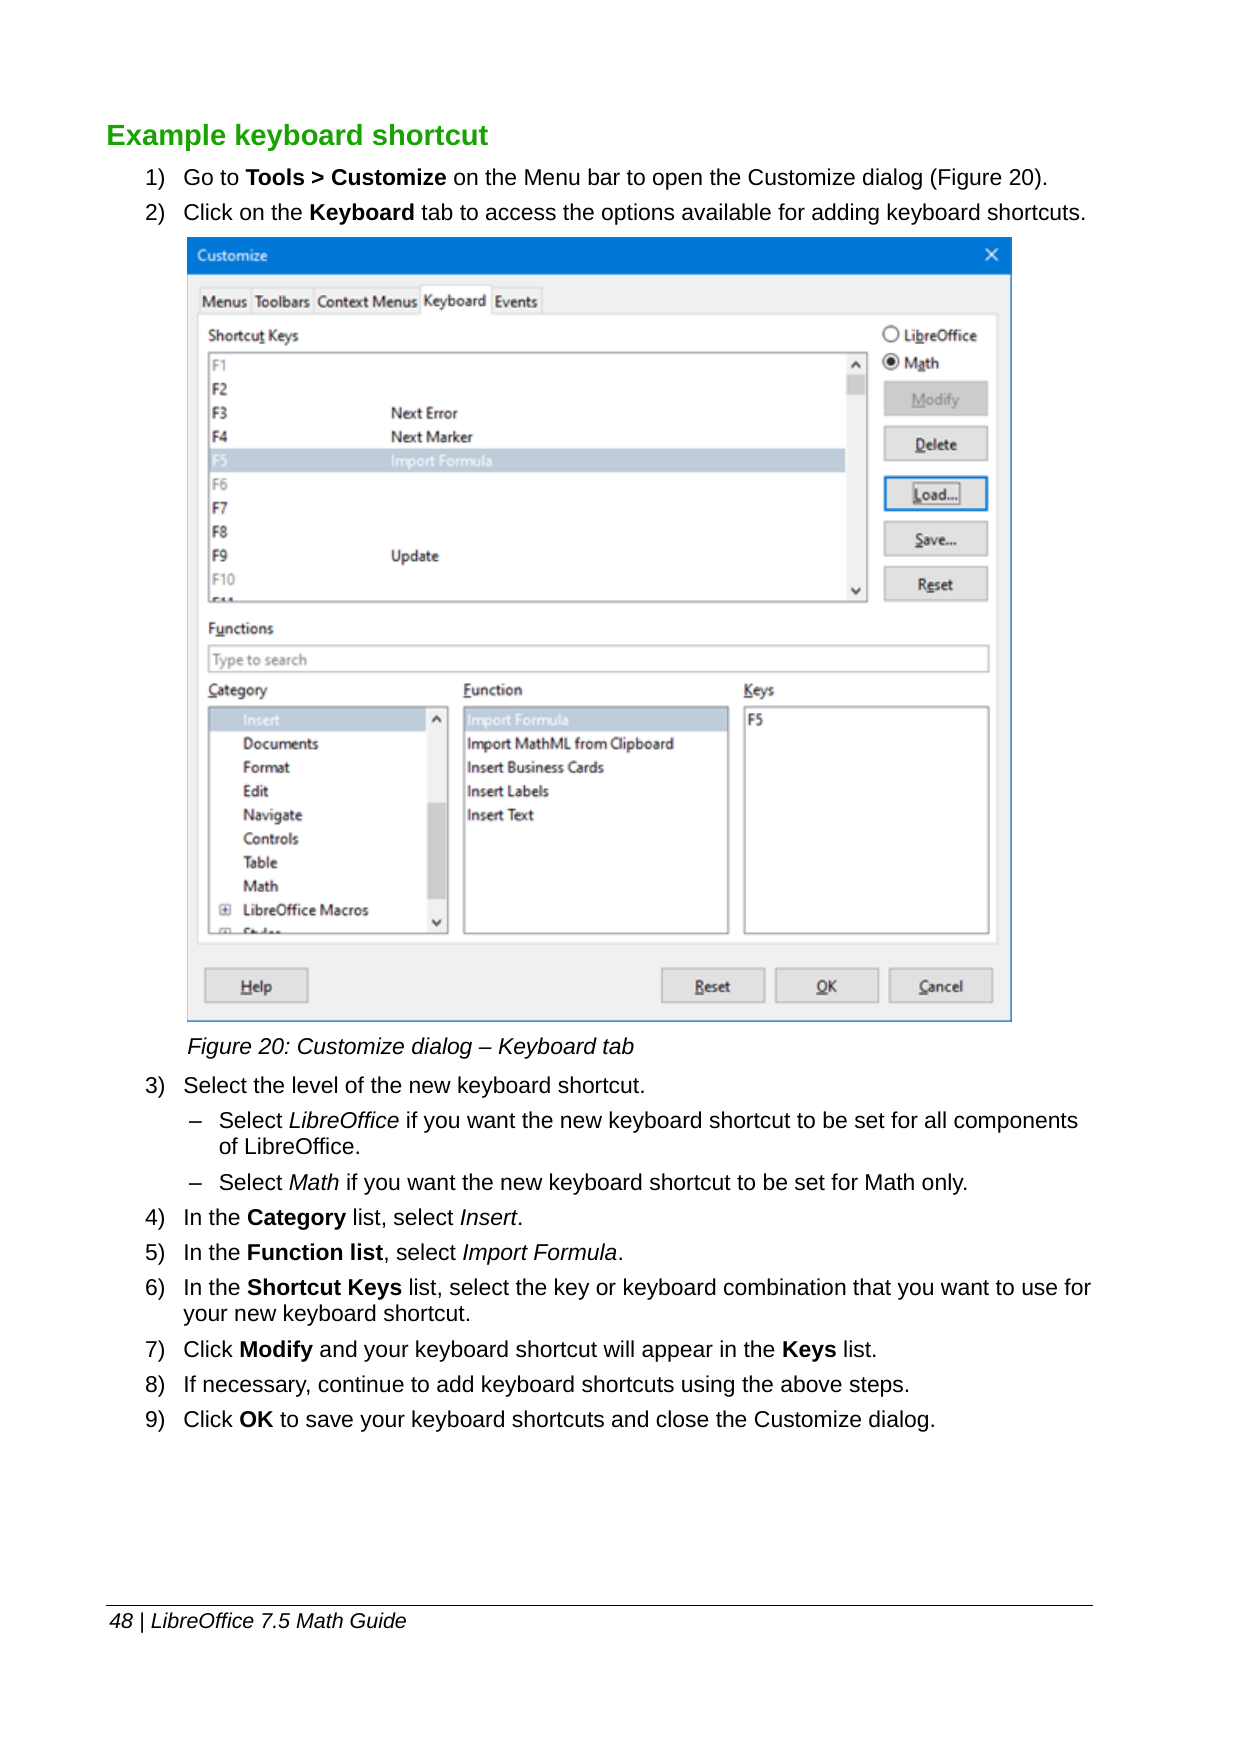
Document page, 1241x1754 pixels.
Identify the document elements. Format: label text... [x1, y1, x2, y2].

list Select LibreOffice if you want the new keyboard shortcut to be set for all components of LibreOffice. [189, 1107, 1093, 1159]
list Click OK to save your keyboard shortcuts and close the Customize dialog. [165, 1406, 1093, 1432]
list In the Category list, select Insert. [165, 1204, 1093, 1230]
list In the Shortcut Keys list, select the key or keyboard combination that you want to use for your new keyboard shortcut. [165, 1274, 1093, 1327]
picture [187, 237, 1012, 1022]
list Select Math if you want the new keyboard shortcut to be set for Math only. [189, 1168, 1093, 1195]
list If necessary, continue to add keyboard shortcuts using the above steps. [165, 1371, 1093, 1397]
list In the Function list, select Import Formula. [165, 1239, 1093, 1265]
list Select the level of the new keyboard shortcut. [165, 1072, 1093, 1098]
list Click on the Keyboard tab to access the options available for adding keyboard shortcuts. [165, 199, 1093, 225]
list Go to Tools > Customize on the Menu bar to open the Customize dialog (Figure 20). [165, 163, 1093, 190]
list Click Modify and your keyboard shortcut will appear in the Keys list. [165, 1336, 1093, 1362]
text Figure 20: Customize dialog – Keyboard tab [187, 1033, 1012, 1060]
subtitle Example keyboard shortcut [106, 118, 1093, 152]
